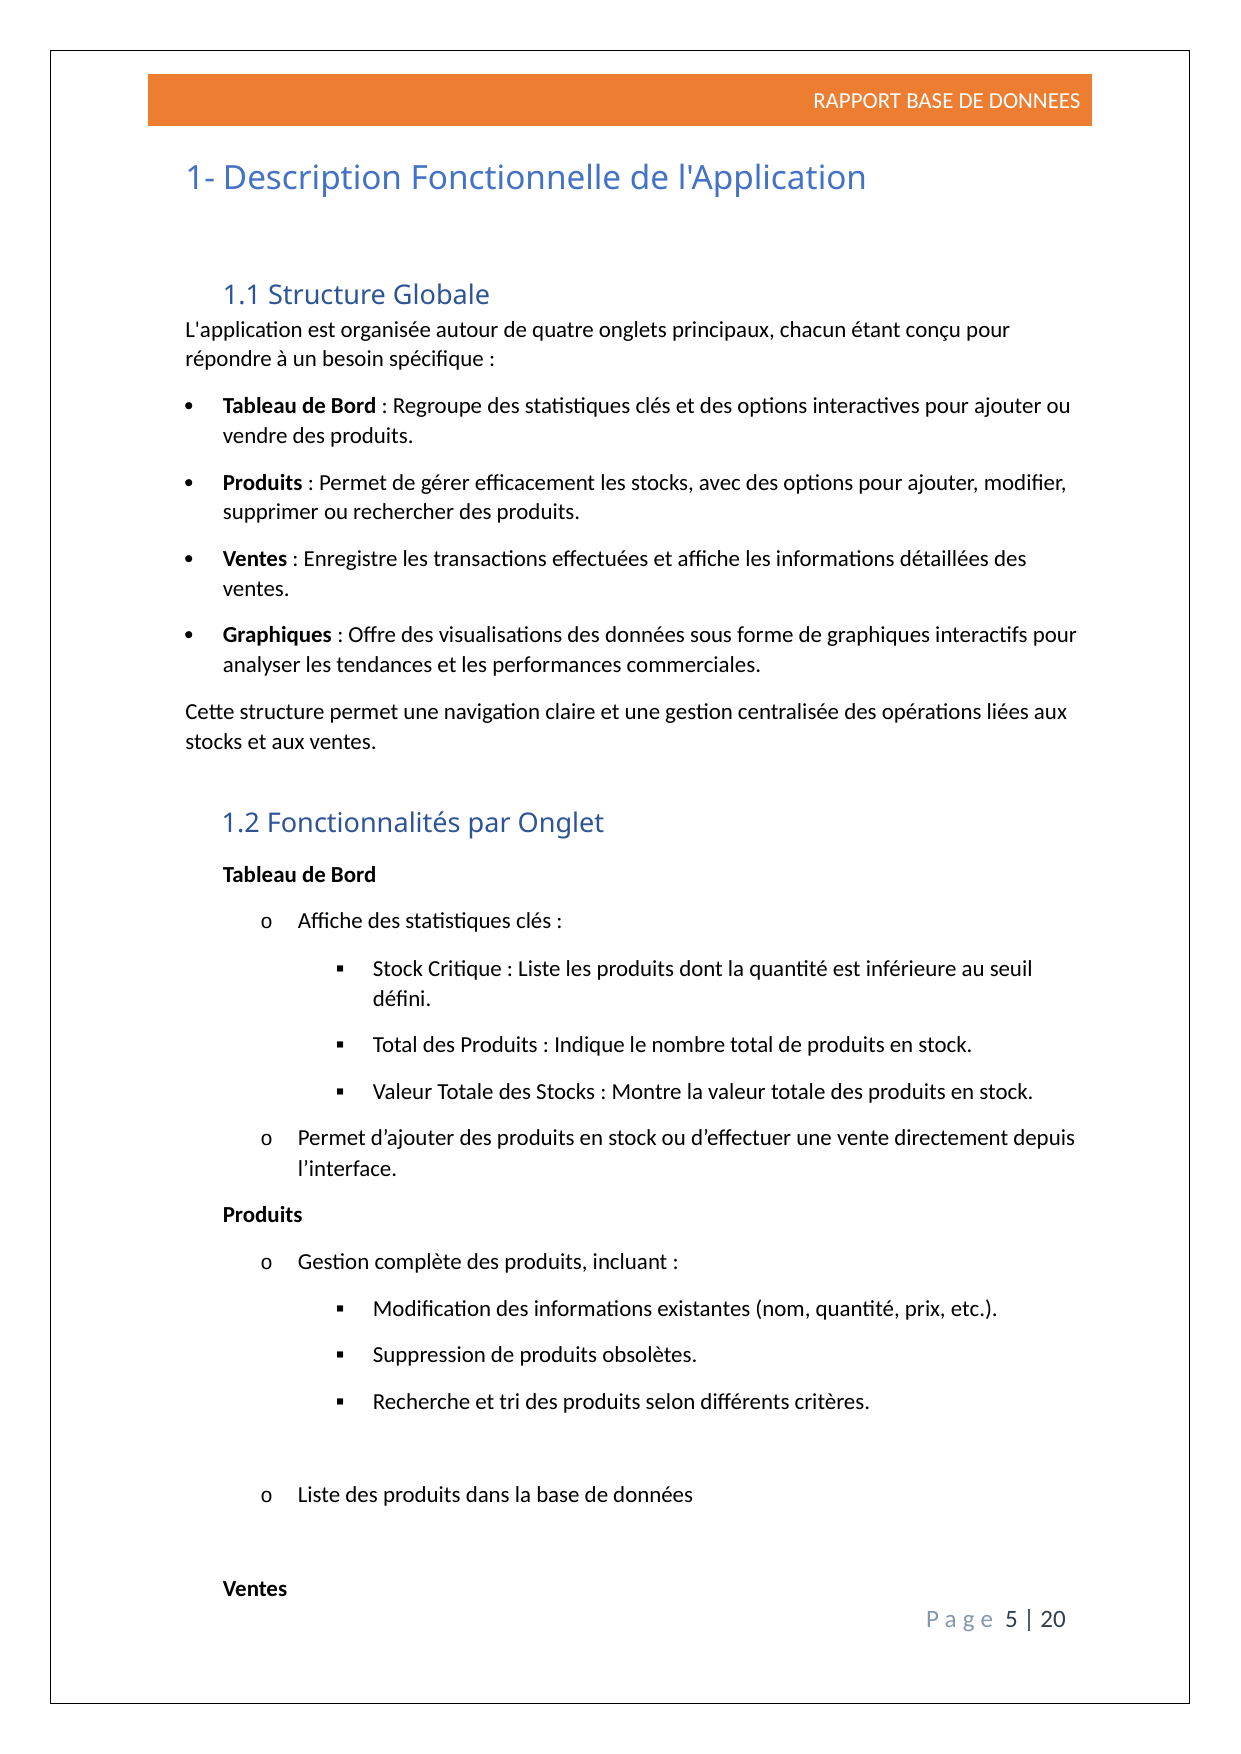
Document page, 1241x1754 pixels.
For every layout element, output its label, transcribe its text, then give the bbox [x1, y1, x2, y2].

subtitle 1.1 Structure Globale [223, 227, 1092, 312]
text Ventes [223, 1574, 1092, 1602]
text 1.2 Fonctionnalités par Onglet [221, 773, 1092, 841]
list Affiche des statistiques clés : [260, 907, 1092, 935]
text Produits [223, 1200, 1092, 1228]
list Total des Produits : Indique le nombre total de produits en stock. [335, 1030, 1092, 1058]
list Liste des produits dans la base de données [260, 1480, 1092, 1509]
list Permet d’ajouter des produits en stock ou d’effectuer une vente directement depuis l’interface. [260, 1123, 1092, 1182]
list Modification des informations existantes (nom, quantité, prix, etc.). [335, 1294, 1092, 1322]
list Recherche et tri des produits selon différents critères. [335, 1387, 1092, 1415]
text Cette structure permet une navigation claire et une gestion centralisée des opérations liées aux stocks et aux ventes. [185, 697, 1092, 755]
text Tableau de Bord [223, 860, 1092, 888]
list Valeur Totale des Stocks : Montre la valeur totale des produits en stock. [335, 1077, 1092, 1105]
list Ventes : Enregistre les transactions effectuées et affiche les informations détaillées des ventes. [185, 544, 1092, 602]
list Gestion complète des produits, incluant : [260, 1247, 1092, 1275]
list Stock Critique : Liste les produits dont la quantité est inférieure au seuil défini. [335, 954, 1092, 1012]
list Suppression de produits obsolètes. [335, 1341, 1092, 1369]
text L'application est organisée autour de quatre onglets principaux, chacun étant conçu pour répondre à un besoin spécifique : [185, 315, 1092, 373]
list Produits : Permet de gérer efficacement les stocks, avec des options pour ajouter, modifier, supprimer ou rechercher des produits. [185, 468, 1092, 526]
list Tableau de Bord : Regroupe des statistiques clés et des options interactives pour ajouter ou vendre des produits. [185, 391, 1092, 449]
list Graphiques : Offre des visualisations des données sous forme de graphiques interactifs pour analyser les tendances et les performances commerciales. [185, 621, 1092, 678]
list Description Fonctionnelle de l'Application [185, 154, 1092, 199]
